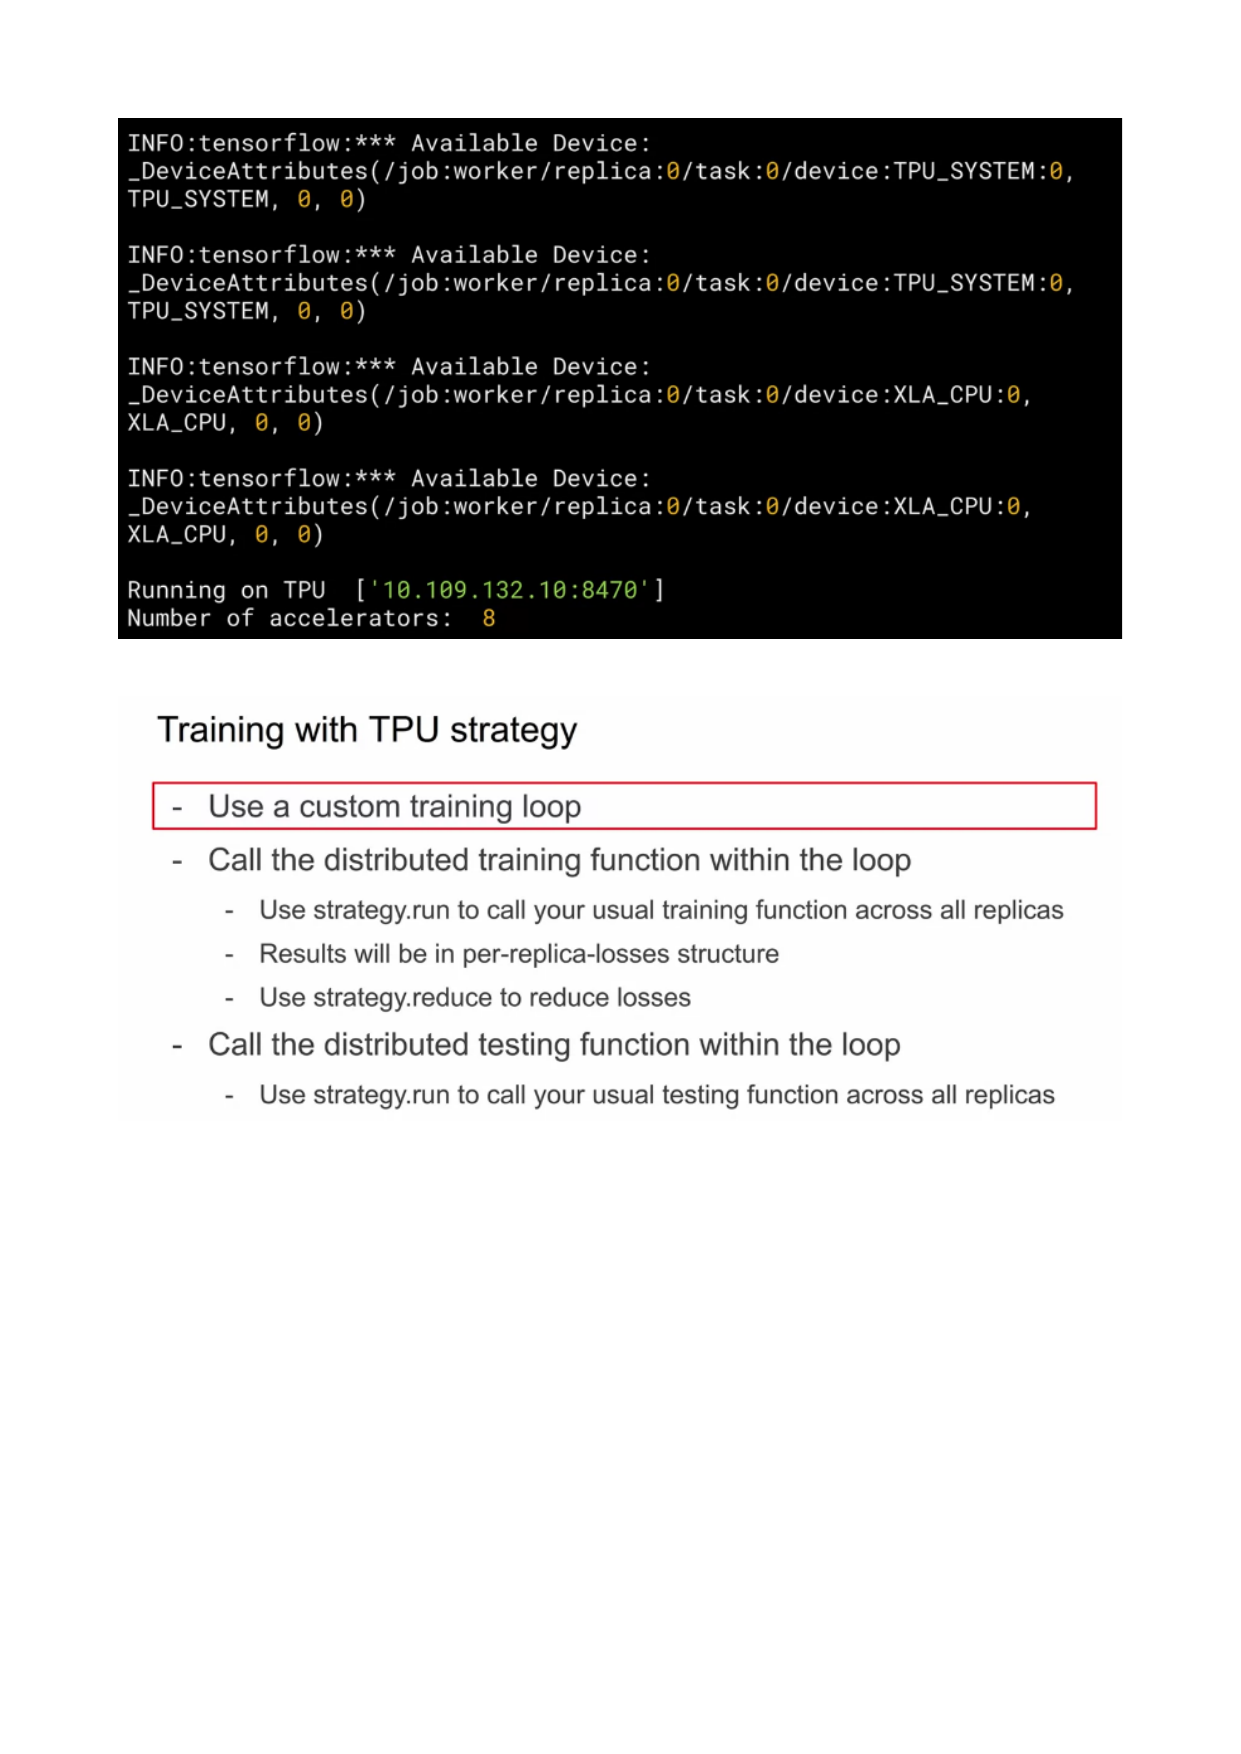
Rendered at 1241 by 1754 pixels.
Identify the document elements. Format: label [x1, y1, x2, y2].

picture [118, 118, 1123, 639]
picture [118, 696, 1123, 1121]
